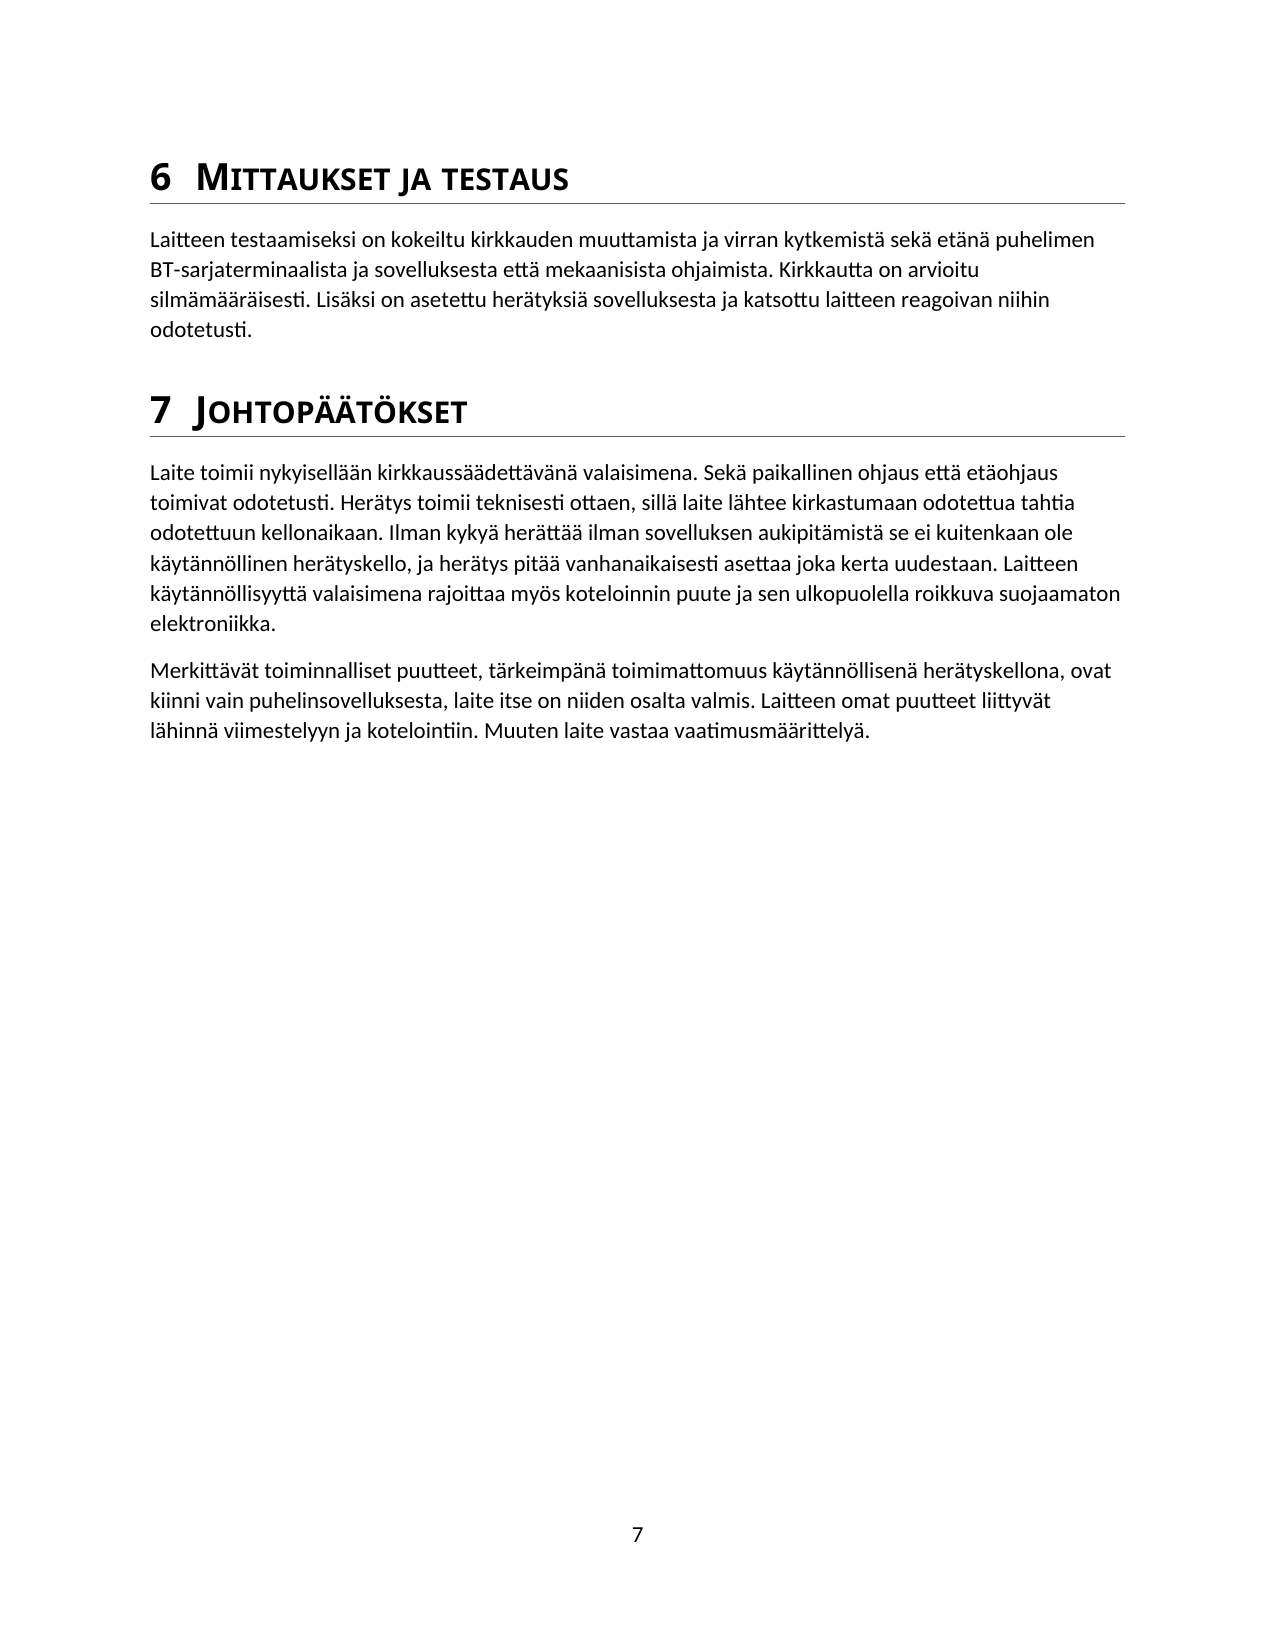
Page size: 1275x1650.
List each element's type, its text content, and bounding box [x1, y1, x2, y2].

text Laitteen testaamiseksi on kokeiltu kirkkauden muuttamista ja virran kytkemistä sekä etänä puhelimen BT-sarjaterminaalista ja sovelluksesta että mekaanisista ohjaimista. Kirkkautta on arvioitu silmämääräisesti. Lisäksi on asetettu herätyksiä sovelluksesta ja katsottu laitteen reagoivan niihin odotetusti. [150, 225, 1125, 343]
subtitle Johtopäätökset [150, 383, 1125, 436]
subtitle Mittaukset ja testaus [150, 150, 1125, 203]
text Laite toimii nykyisellään kirkkaussäädettävänä valaisimena. Sekä paikallinen ohjaus että etäohjaus toimivat odotetusti. Herätys toimii teknisesti ottaen, sillä laite lähtee kirkastumaan odotettua tahtia odotettuun kellonaikaan. Ilman kykyä herättää ilman sovelluksen aukipitämistä se ei kuitenkaan ole käytännöllinen herätyskello, ja herätys pitää vanhanaikaisesti asettaa joka kerta uudestaan. Laitteen käytännöllisyyttä valaisimena rajoittaa myös koteloinnin puute ja sen ulkopuolella roikkuva suojaamaton elektroniikka. [150, 458, 1125, 637]
text Merkittävät toiminnalliset puutteet, tärkeimpänä toimimattomuus käytännöllisenä herätyskellona, ovat kiinni vain puhelinsovelluksesta, laite itse on niiden osalta valmis. Laitteen omat puutteet liittyvät lähinnä viimestelyyn ja kotelointiin. Muuten laite vastaa vaatimusmäärittelyä. [150, 656, 1125, 744]
